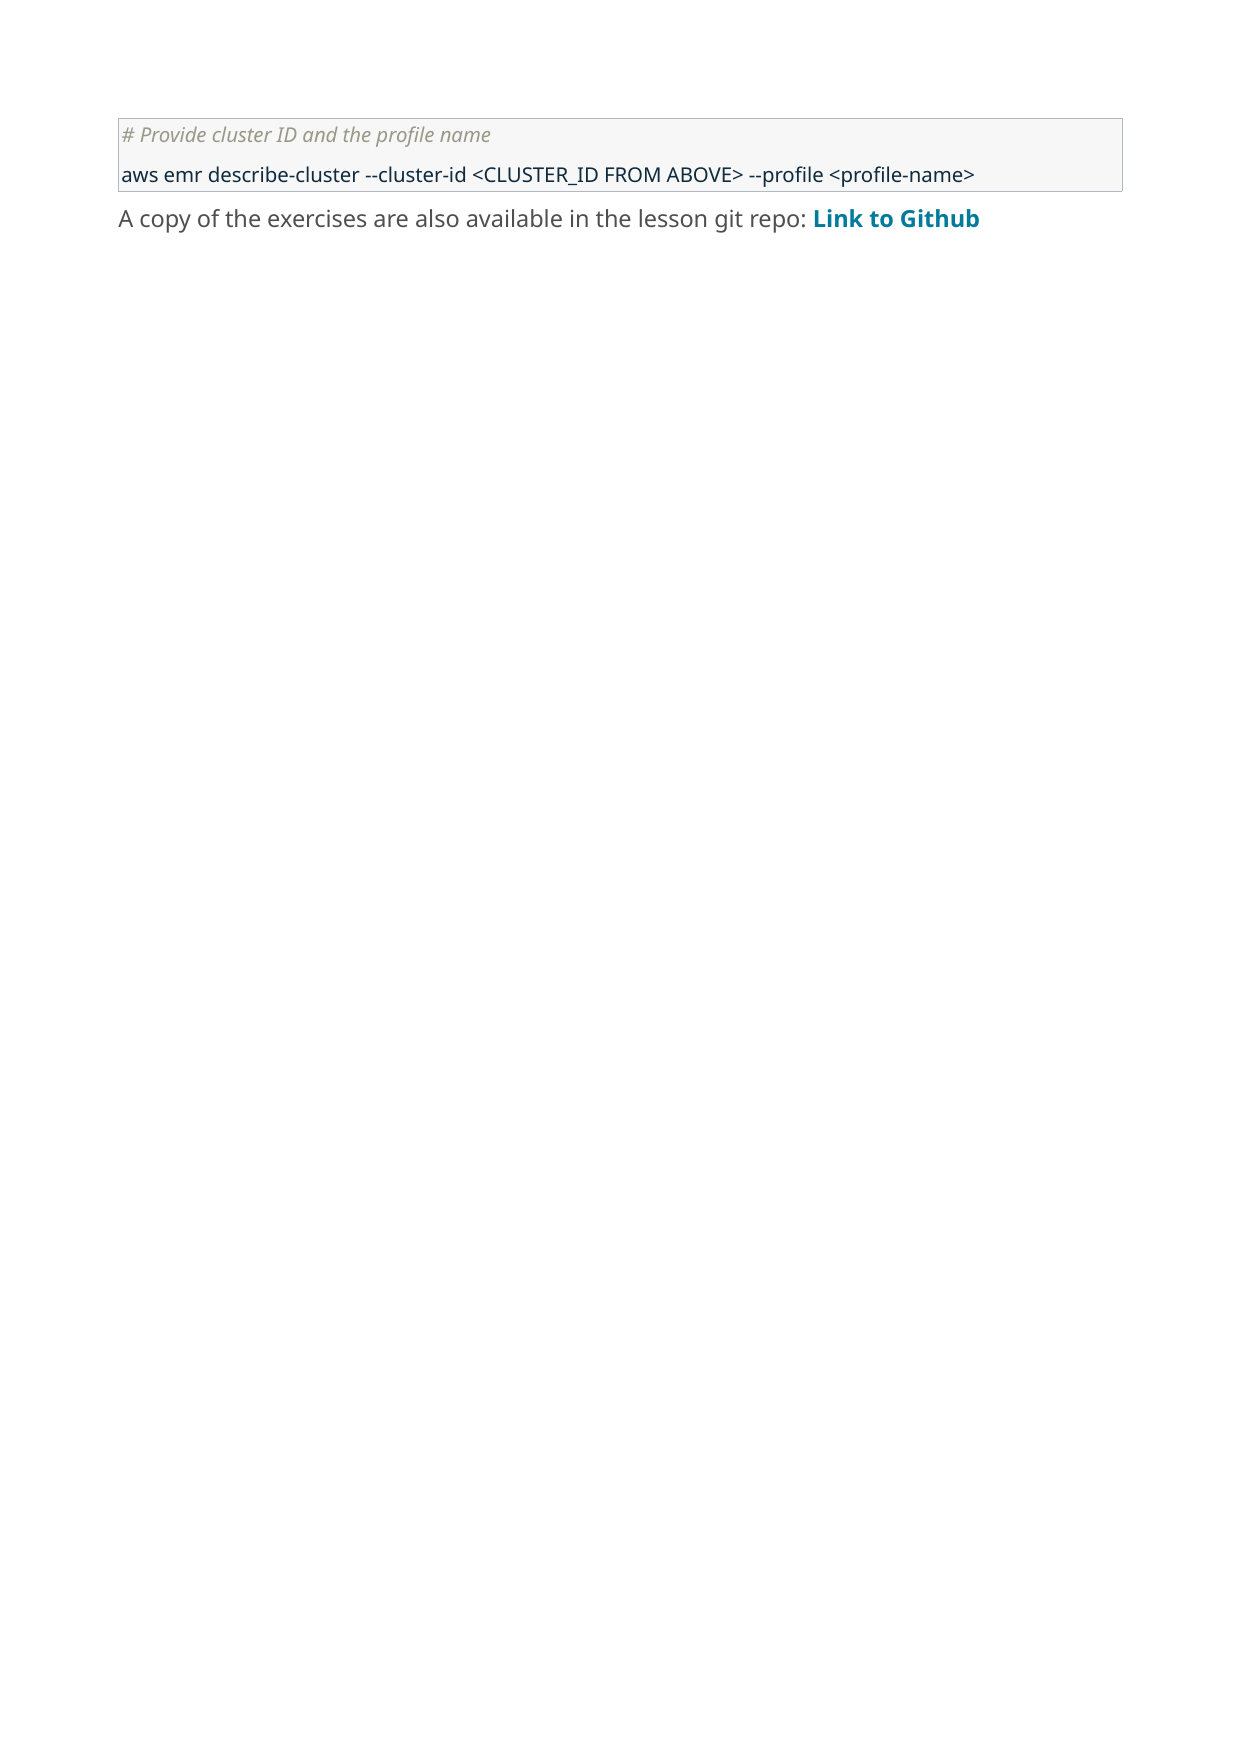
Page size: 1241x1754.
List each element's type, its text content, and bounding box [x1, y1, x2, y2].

list A copy of the exercises are also available in the lesson git repo: Link to Github [118, 203, 1122, 235]
list # Provide cluster ID and the profile name [119, 119, 1122, 149]
list aws emr describe-cluster --cluster-id <CLUSTER_ID FROM ABOVE> --profile <profile-name> [119, 157, 1122, 191]
